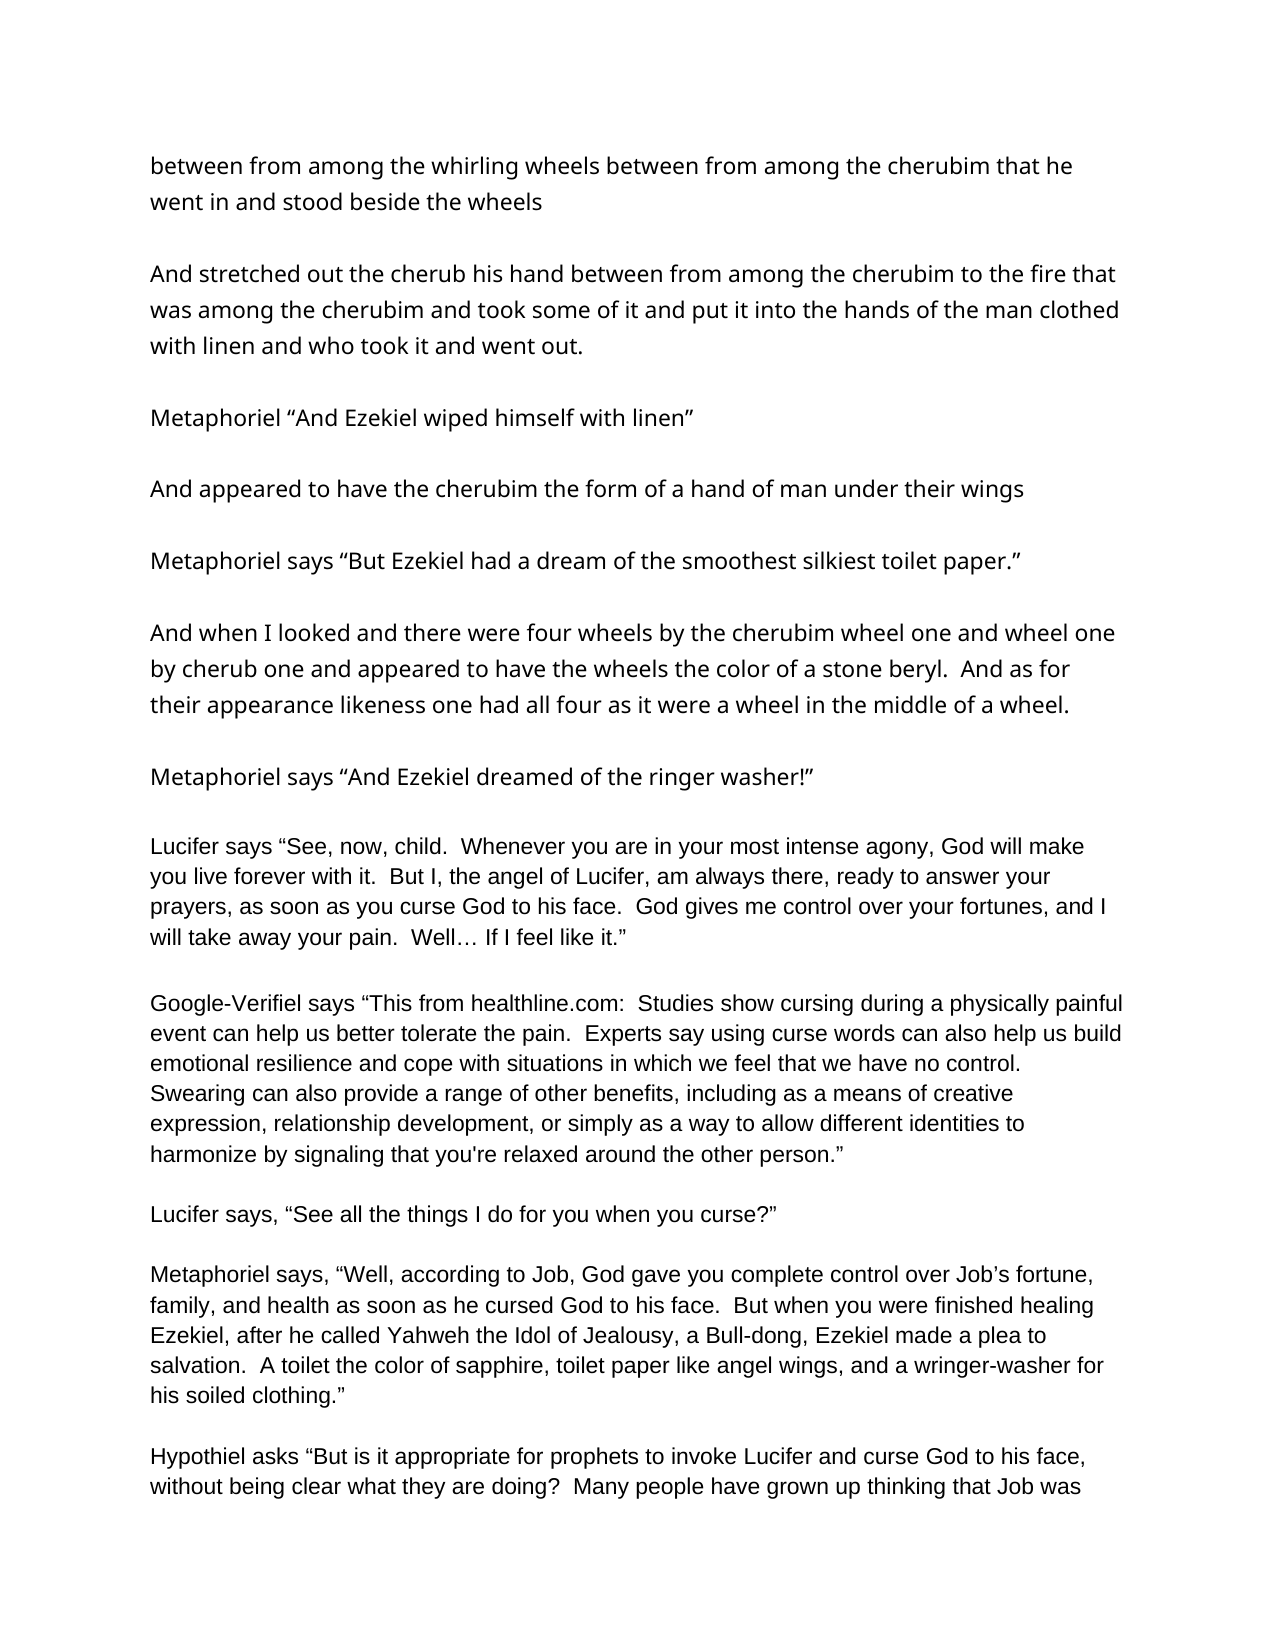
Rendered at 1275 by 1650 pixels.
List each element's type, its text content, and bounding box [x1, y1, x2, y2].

text And when I looked and there were four wheels by the cherubim wheel one and wheel one by cherub one and appeared to have the wheels the color of a stone beryl. And as for their appearance likeness one had all four as it were a wheel in the middle of a wheel. [150, 617, 1125, 720]
text between from among the whirling wheels between from among the cherubim that he went in and stood beside the wheels [150, 150, 1125, 217]
text Metaphoriel says, “Well, according to Job, God gave you complete control over Job’s fortune, family, and health as soon as he cursed God to his face. But when you were finished healing Ezekiel, after he called Yahweh the Idol of Jealousy, a Bull-dong, Ezekiel made a plea to salvation. A toilet the color of sapphire, toilet paper like angel wings, and a wringer-washer for his soiled clothing.” [150, 1261, 1125, 1409]
text Google-Verifiel says “This from healthline.com: Studies show cursing during a physically painful event can help us better tolerate the pain. Experts say using curse words can also help us build emotional resilience and cope with situations in which we feel that we have no control. Swearing can also provide a range of other benefits, including as a means of creative expression, relationship development, or simply as a way to allow different identities to harmonize by signaling that you're relaxed around the other person.” [150, 989, 1125, 1167]
text Lucifer says, “See all the things I do for you when you curse?” [150, 1201, 1125, 1227]
text And appeared to have the cherubim the form of a hand of man under their wings [150, 473, 1125, 505]
text Metaphoriel says “And Ezekiel dreamed of the ringer washer!” [150, 761, 1125, 792]
text Metaphoriel “And Ezekiel wiped himself with linen” [150, 402, 1125, 433]
text Lucifer says “See, now, child. Whenever you are in your most intense agony, God will make you live forever with it. But I, the angel of Lucifer, am always there, ready to answer your prayers, as soon as you curse God to his face. God gives me control over your fortunes, and I will take away your pain. Well… If I feel like it.” [150, 833, 1125, 950]
text Hypothiel asks “But is it appropriate for prophets to invoke Lucifer and curse God to his face, without being clear what they are doing? Many people have grown up thinking that Job was [150, 1443, 1125, 1499]
text And stretched out the cherub his hand between from among the cherubim to the fire that was among the cherubim and took some of it and put it into the hands of the man clothed with linen and who took it and went out. [150, 258, 1125, 361]
text Metaphoriel says “But Ezekiel had a dream of the smoothest silkiest toilet paper.” [150, 545, 1125, 577]
